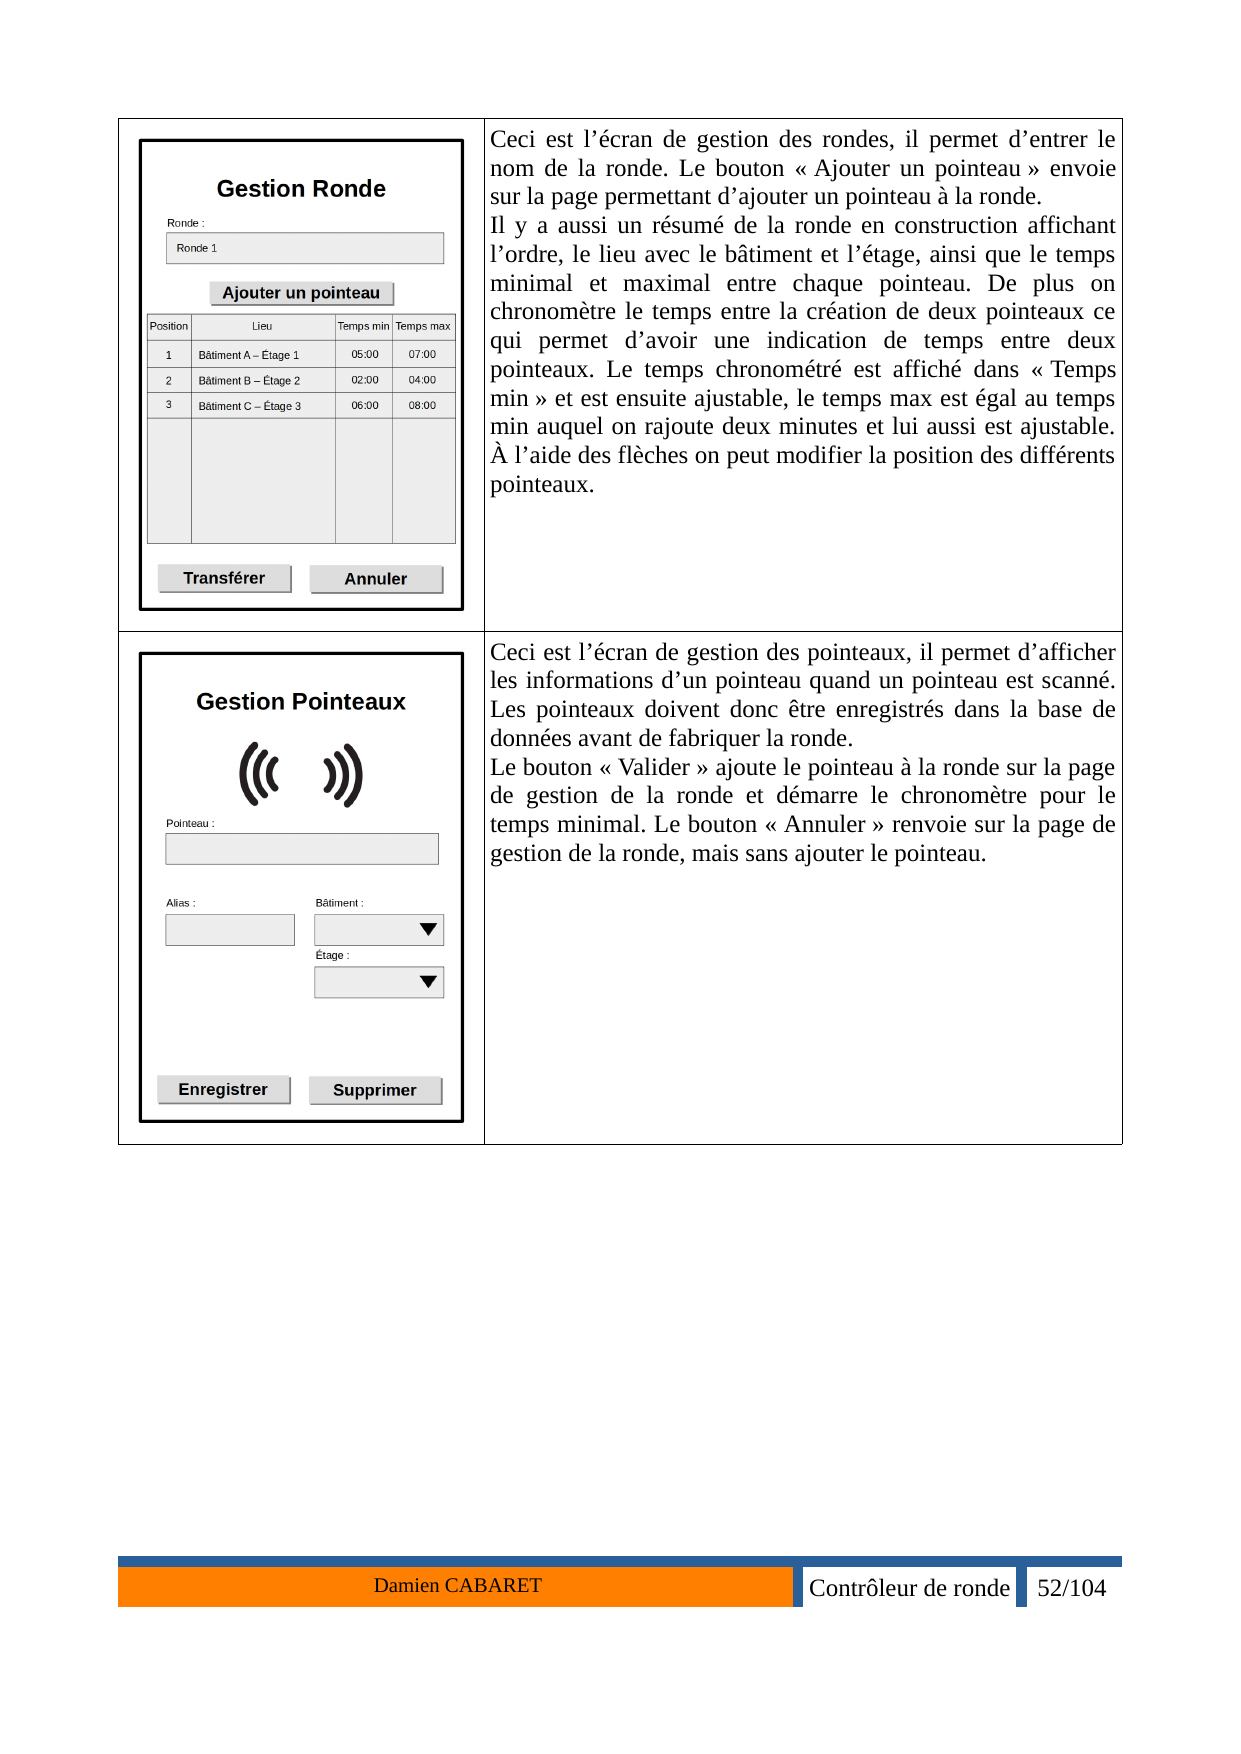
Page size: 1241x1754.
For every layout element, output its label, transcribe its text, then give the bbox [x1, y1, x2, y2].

table_cell Ceci est l’écran de gestion des rondes, il permet d’entrer le nom de la ronde. Le bouton « Ajouter un pointeau » envoie sur la page permettant d’ajouter un pointeau à la ronde. Il y a aussi un résumé de la ronde en construction affichant l’ordre, le lieu avec le bâtiment et l’étage, ainsi que le temps minimal et maximal entre chaque pointeau. De plus on chronomètre le temps entre la création de deux pointeaux ce qui permet d’avoir une indication de temps entre deux pointeaux. Le temps chronométré est affiché dans « Temps min » et est ensuite ajustable, le temps max est égal au temps min auquel on rajoute deux minutes et lui aussi est ajustable. À l’aide des flèches on peut modifier la position des différents pointeaux. [485, 119, 1122, 631]
table_cell Ceci est l’écran de gestion des pointeaux, il permet d’afficher les informations d’un pointeau quand un pointeau est scanné. Les pointeaux doivent donc être enregistrés dans la base de données avant de fabriquer la ronde. Le bouton « Valider » ajoute le pointeau à la ronde sur la page de gestion de la ronde et démarre le chronomètre pour le temps minimal. Le bouton « Annuler » renvoie sur la page de gestion de la ronde, mais sans ajouter le pointeau. [485, 632, 1122, 1144]
table_cell [119, 632, 484, 1144]
table_cell [119, 119, 484, 631]
picture [123, 636, 479, 1138]
picture [123, 123, 479, 626]
